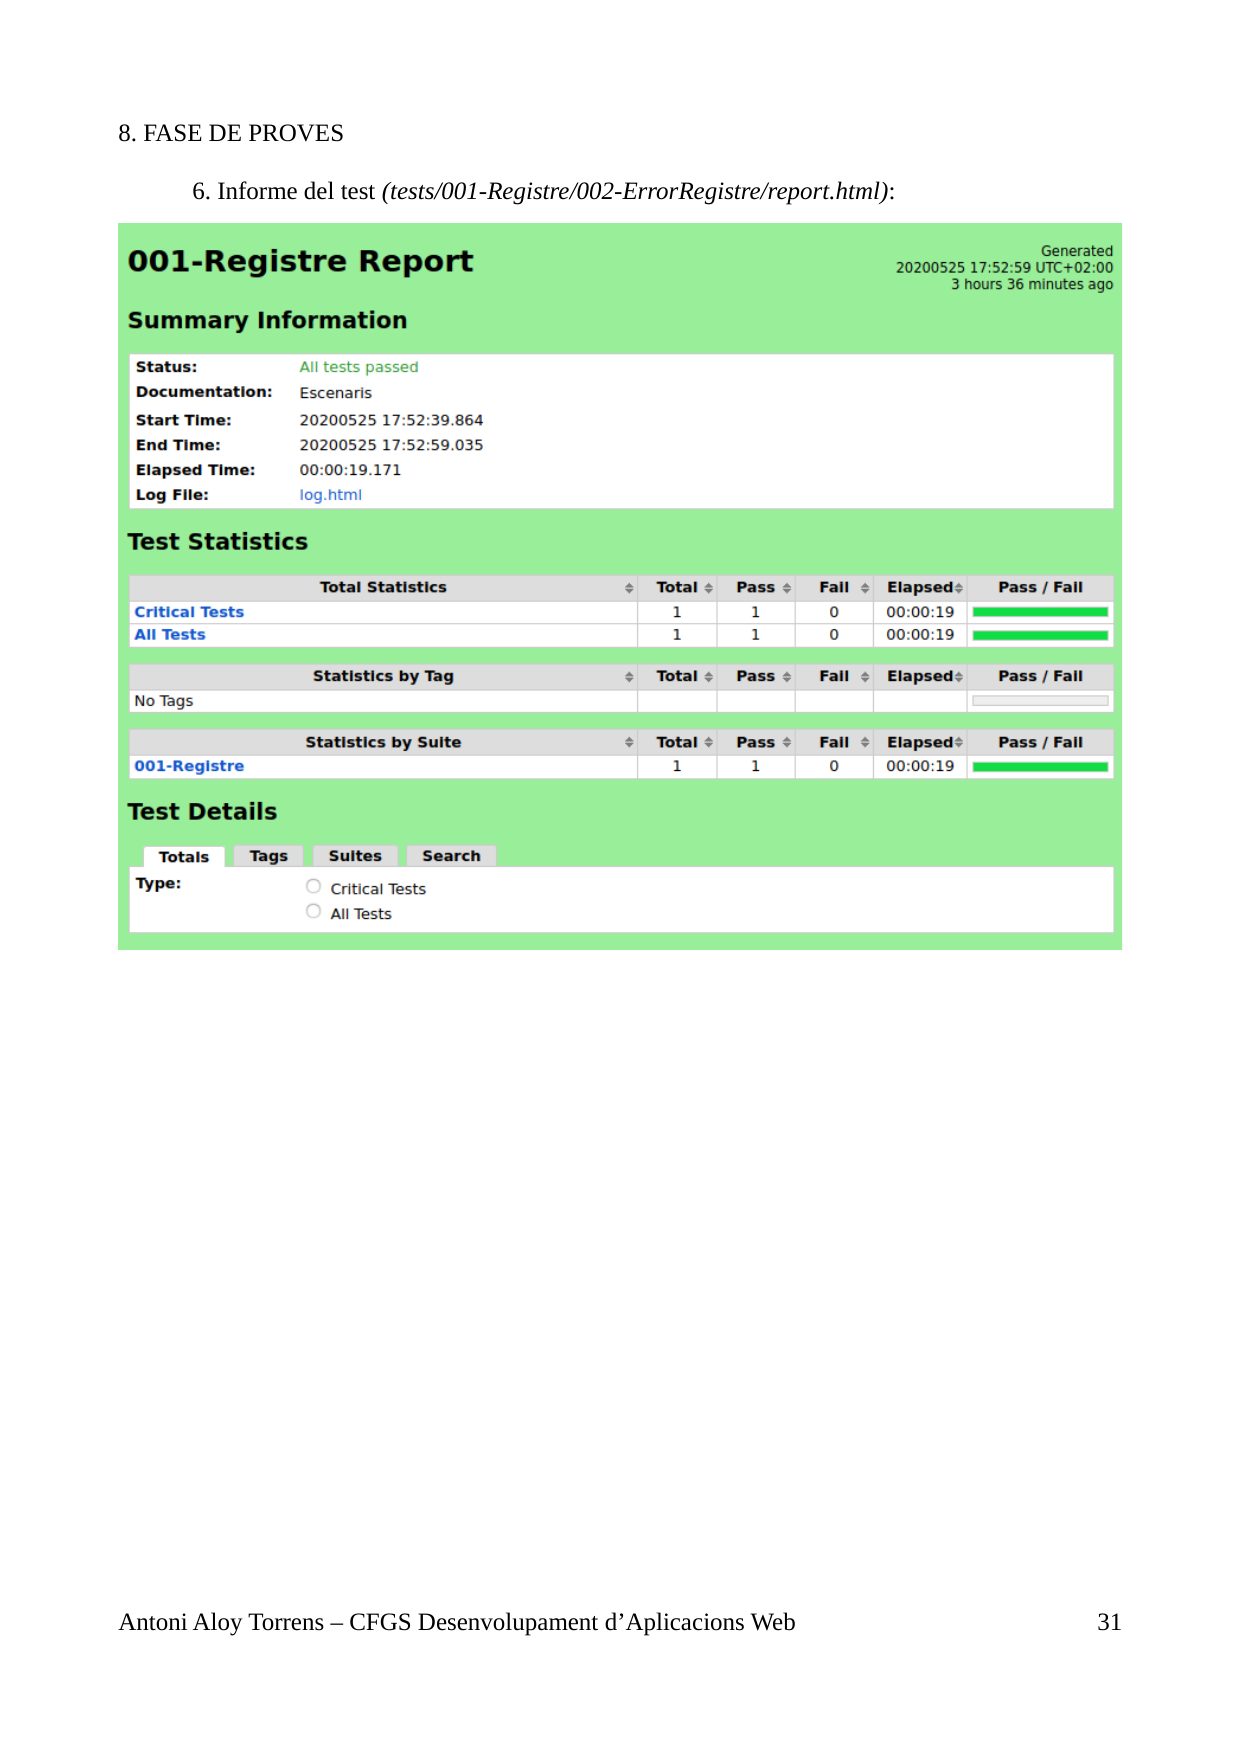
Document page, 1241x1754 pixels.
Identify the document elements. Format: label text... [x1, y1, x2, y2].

text 6. Informe del test (tests/001-Registre/002-ErrorRegistre/report.html): [118, 176, 1122, 205]
picture [118, 223, 1123, 950]
